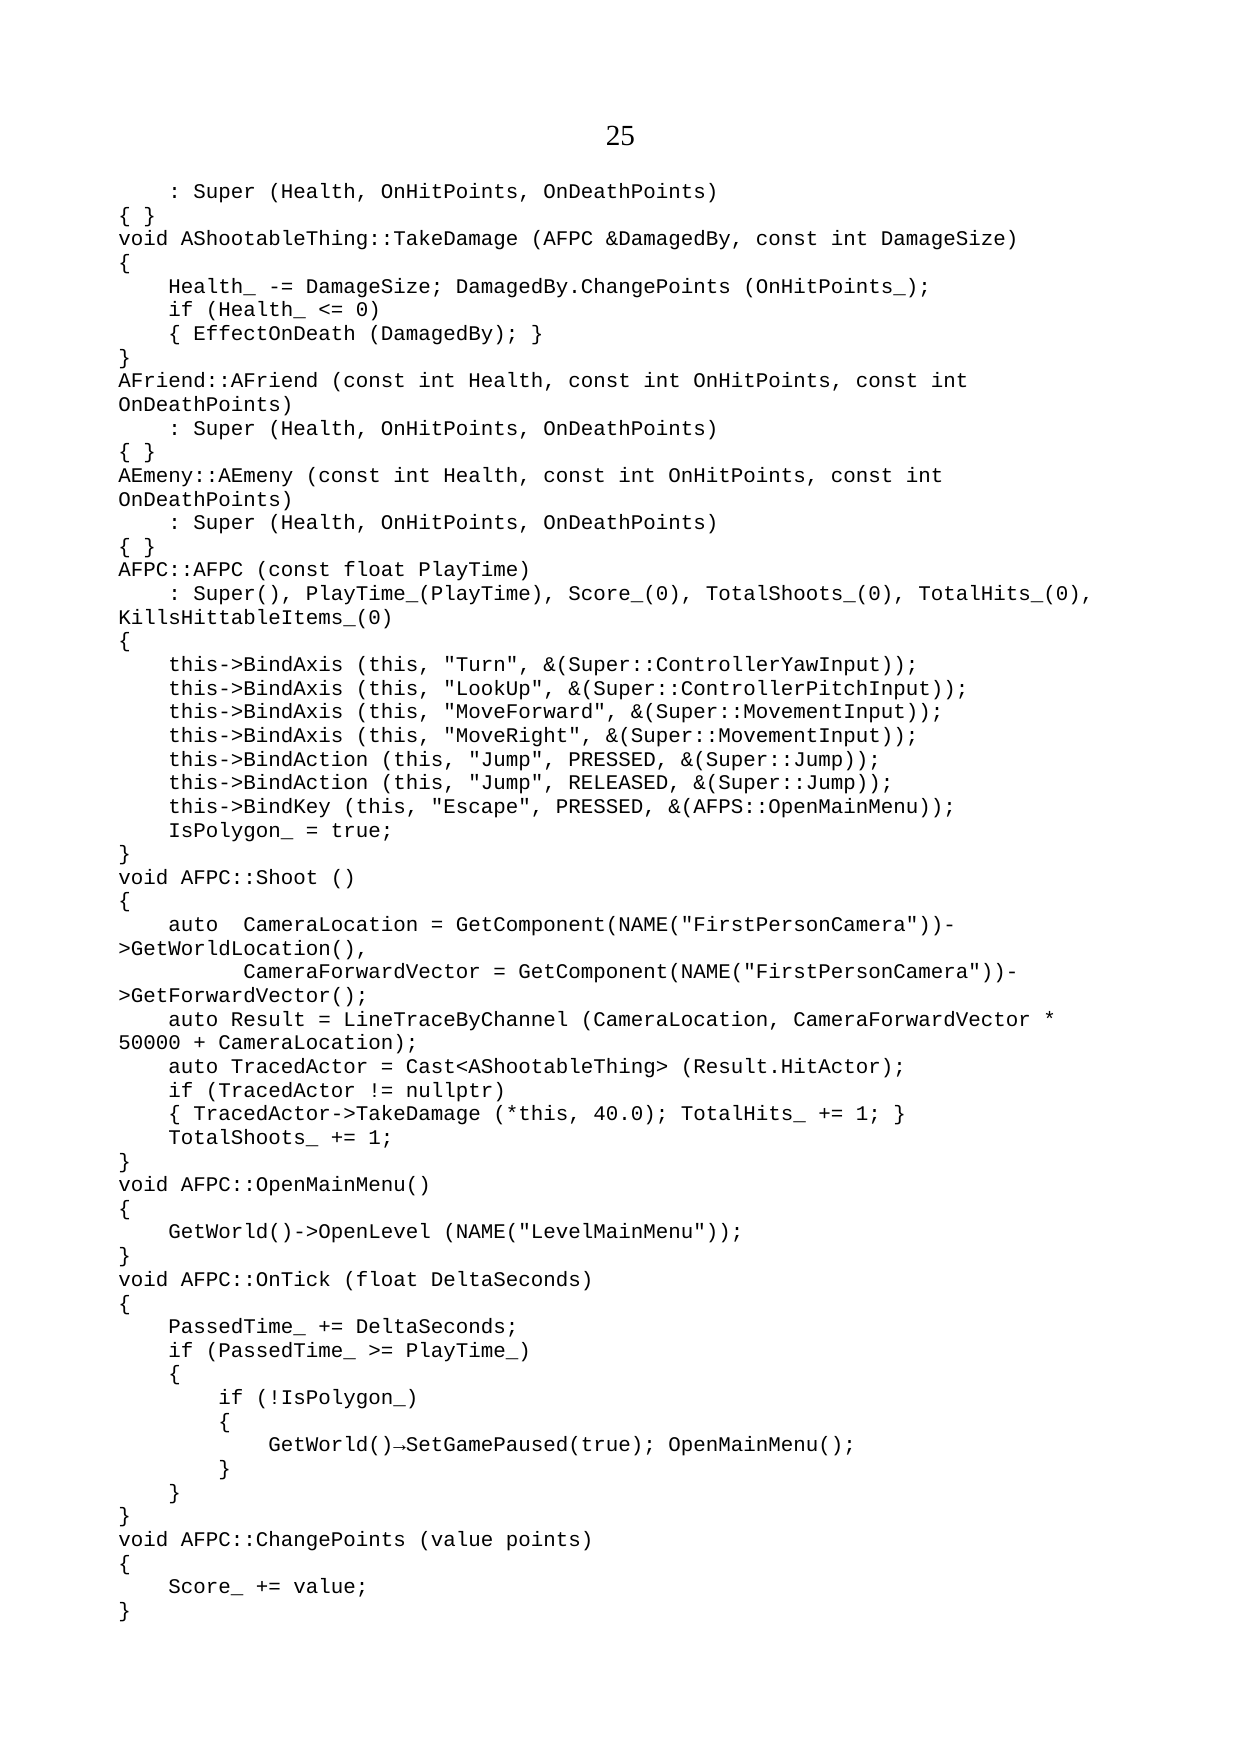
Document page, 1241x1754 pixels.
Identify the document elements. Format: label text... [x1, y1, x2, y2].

text { [118, 1553, 1122, 1576]
text if (PassedTime_ >= PlayTime_) [118, 1340, 1122, 1363]
text PassedTime_ += DeltaSeconds; [118, 1316, 1122, 1340]
text auto TracedActor = Cast<AShootableThing> (Result.HitActor); [118, 1056, 1122, 1080]
text if (!IsPolygon_) [118, 1387, 1122, 1411]
text GetWorld()->OpenLevel (NAME("LevelMainMenu")); [118, 1222, 1122, 1245]
text { } [118, 536, 1122, 559]
text this->BindAction (this, "Jump", RELEASED, &(Super::Jump)); [118, 772, 1122, 796]
text void AFPC::OpenMainMenu() [118, 1174, 1122, 1198]
text void AShootableThing::TakeDamage (AFPC &DamagedBy, const int DamageSize) [118, 228, 1122, 252]
text { [118, 252, 1122, 276]
text { } [118, 441, 1122, 465]
text } [118, 843, 1122, 867]
text { [118, 891, 1122, 914]
text auto CameraLocation = GetComponent(NAME("FirstPersonCamera"))->GetWorldLocation(), [118, 914, 1122, 961]
text GetWorld()→SetGamePaused(true); OpenMainMenu(); [118, 1434, 1122, 1458]
text : Super (Health, OnHitPoints, OnDeathPoints) [118, 181, 1122, 205]
text if (Health_ <= 0) [118, 299, 1122, 323]
text auto Result = LineTraceByChannel (CameraLocation, CameraForwardVector * 50000 + CameraLocation); [118, 1009, 1122, 1056]
text } [118, 1151, 1122, 1174]
text TotalShoots_ += 1; [118, 1127, 1122, 1151]
text : Super (Health, OnHitPoints, OnDeathPoints) [118, 418, 1122, 441]
text { [118, 1411, 1122, 1434]
text { TracedActor->TakeDamage (*this, 40.0); TotalHits_ += 1; } [118, 1103, 1122, 1127]
text AEmeny::AEmeny (const int Health, const int OnHitPoints, const int OnDeathPoints) [118, 465, 1122, 512]
text { EffectOnDeath (DamagedBy); } [118, 323, 1122, 347]
text : Super(), PlayTime_(PlayTime), Score_(0), TotalShoots_(0), TotalHits_(0), KillsHittableItems_(0) [118, 583, 1122, 630]
text this->BindAxis (this, "LookUp", &(Super::ControllerPitchInput)); [118, 678, 1122, 701]
text : Super (Health, OnHitPoints, OnDeathPoints) [118, 512, 1122, 536]
text AFPC::AFPC (const float PlayTime) [118, 559, 1122, 583]
text IsPolygon_ = true; [118, 819, 1122, 843]
text Health_ -= DamageSize; DamagedBy.ChangePoints (OnHitPoints_); [118, 276, 1122, 299]
text Score_ += value; [118, 1576, 1122, 1600]
text } [118, 1600, 1122, 1623]
text void AFPC::OnTick (float DeltaSeconds) [118, 1269, 1122, 1292]
text this->BindAction (this, "Jump", PRESSED, &(Super::Jump)); [118, 749, 1122, 772]
text { [118, 630, 1122, 654]
text { [118, 1363, 1122, 1387]
text { [118, 1292, 1122, 1316]
text this->BindKey (this, "Escape", PRESSED, &(AFPS::OpenMainMenu)); [118, 796, 1122, 819]
text } [118, 1482, 1122, 1505]
text } [118, 347, 1122, 370]
text } [118, 1458, 1122, 1482]
text if (TracedActor != nullptr) [118, 1080, 1122, 1103]
text void AFPC::ChangePoints (value points) [118, 1529, 1122, 1553]
text { [118, 1198, 1122, 1222]
text } [118, 1245, 1122, 1269]
text CameraForwardVector = GetComponent(NAME("FirstPersonCamera"))->GetForwardVector(); [118, 961, 1122, 1009]
text } [118, 1505, 1122, 1529]
text { } [118, 205, 1122, 228]
text this->BindAxis (this, "MoveForward", &(Super::MovementInput)); [118, 701, 1122, 725]
text this->BindAxis (this, "MoveRight", &(Super::MovementInput)); [118, 725, 1122, 749]
text AFriend::AFriend (const int Health, const int OnHitPoints, const int OnDeathPoints) [118, 370, 1122, 418]
text void AFPC::Shoot () [118, 867, 1122, 891]
text this->BindAxis (this, "Turn", &(Super::ControllerYawInput)); [118, 654, 1122, 678]
